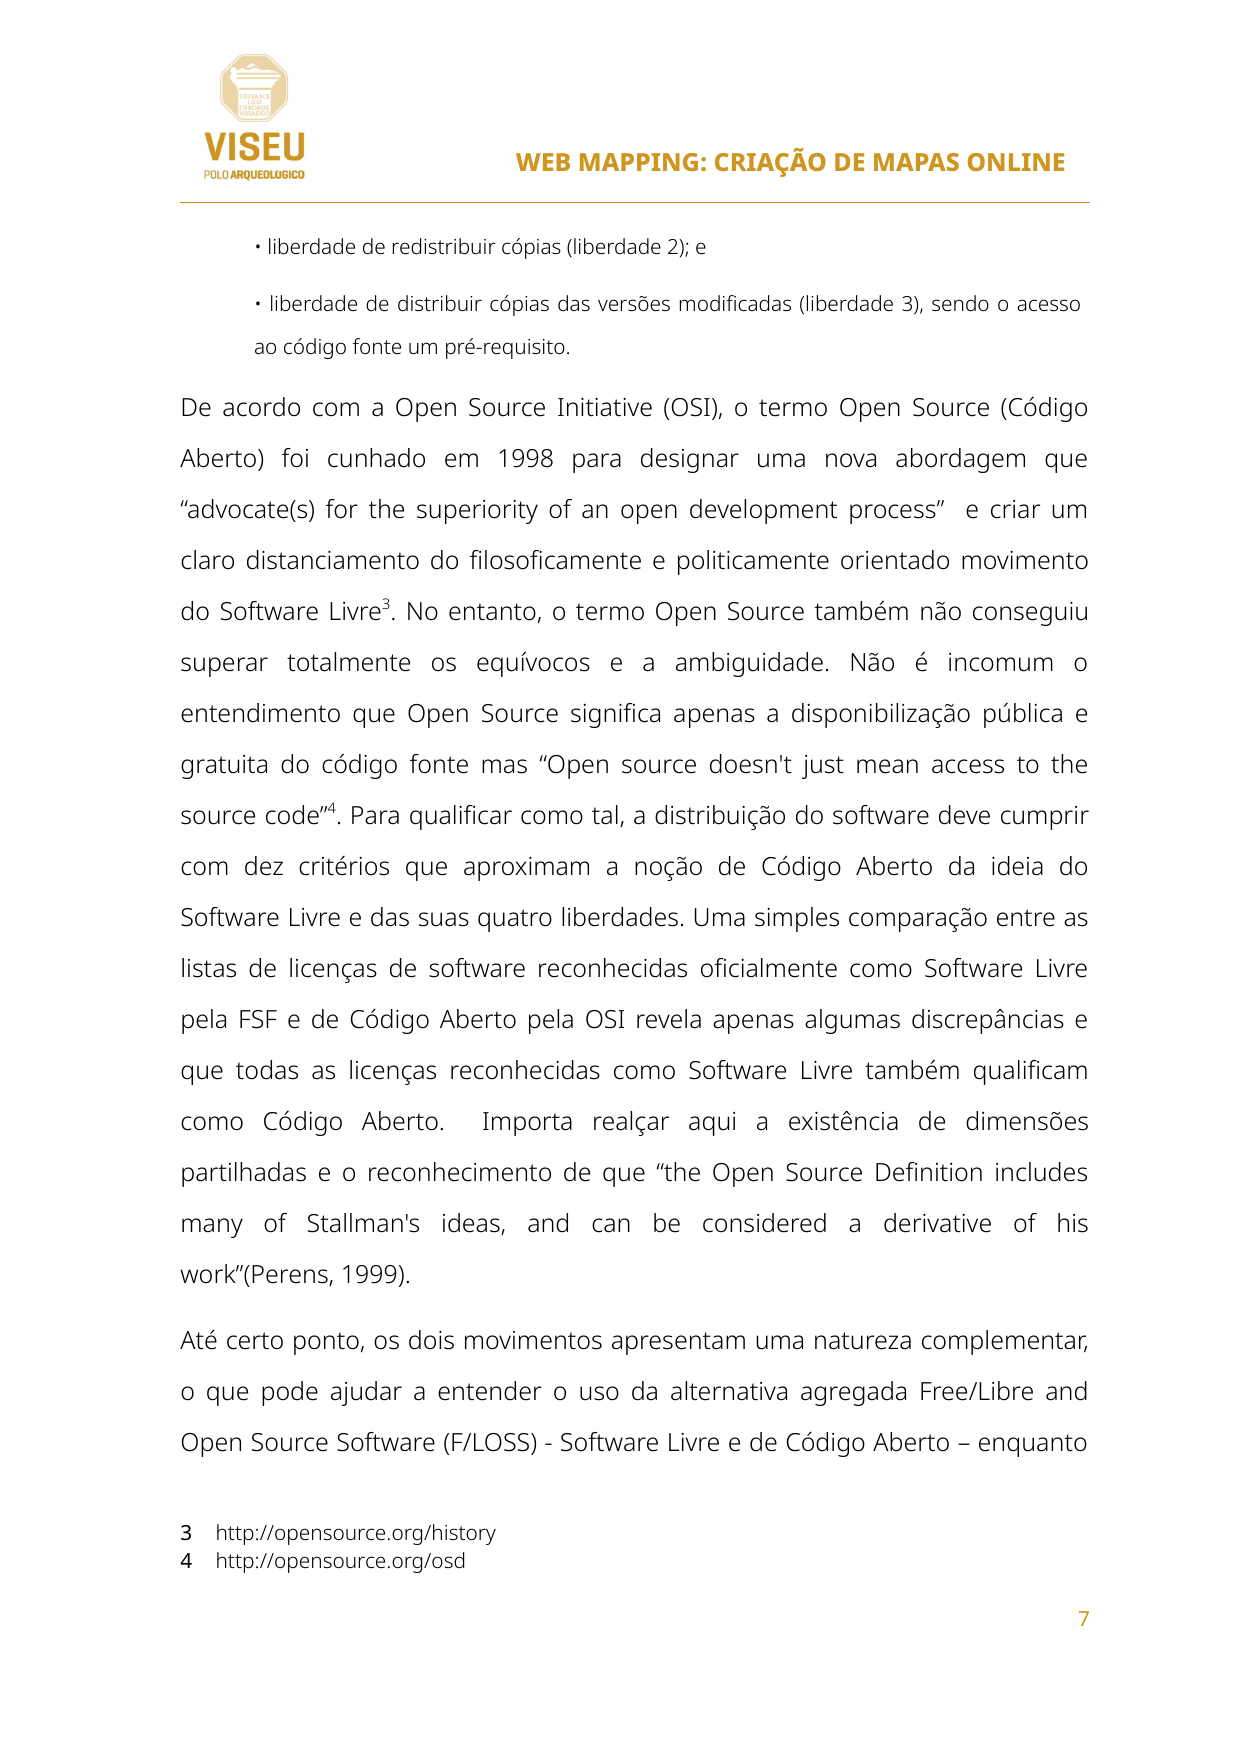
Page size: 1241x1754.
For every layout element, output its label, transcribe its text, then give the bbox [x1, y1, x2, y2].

text http://opensource.org/history [180, 1518, 1090, 1547]
text http://opensource.org/osd [180, 1547, 1090, 1575]
text • liberdade de redistribuir cópias (liberdade 2); e [180, 232, 1090, 261]
text Até certo ponto, os dois movimentos apresentam uma natureza complementar, o que pode ajudar a entender o uso da alternativa agregada Free/Libre and Open Source Software (F/LOSS) - Software Livre e de Código Aberto – enquanto [180, 1323, 1090, 1459]
text • liberdade de distribuir cópias das versões modificadas (liberdade 3), sendo o acesso ao código fonte um pré-requisito. [180, 289, 1090, 361]
text De acordo com a Open Source Initiative (OSI), o termo Open Source (Código Aberto) foi cunhado em 1998 para designar uma nova abordagem que “advocate(s) for the superiority of an open development process” e criar um claro distanciamento do filosoficamente e politicamente orientado movimento do Software Livre. No entanto, o termo Open Source também não conseguiu superar totalmente os equívocos e a ambiguidade. Não é incomum o entendimento que Open Source significa apenas a disponibilização pública e gratuita do código fonte mas “Open source doesn't just mean access to the source code”. Para qualificar como tal, a distribuição do software deve cumprir com dez critérios que aproximam a noção de Código Aberto da ideia do Software Livre e das suas quatro liberdades. Uma simples comparação entre as listas de licenças de software reconhecidas oficialmente como Software Livre pela FSF e de Código Aberto pela OSI revela apenas algumas discrepâncias e que todas as licenças reconhecidas como Software Livre também qualificam como Código Aberto. Importa realçar aqui a existência de dimensões partilhadas e o reconhecimento de que “the Open Source Definition includes many of Stallman's ideas, and can be considered a derivative of his work”(Perens, 1999). [180, 389, 1090, 1291]
